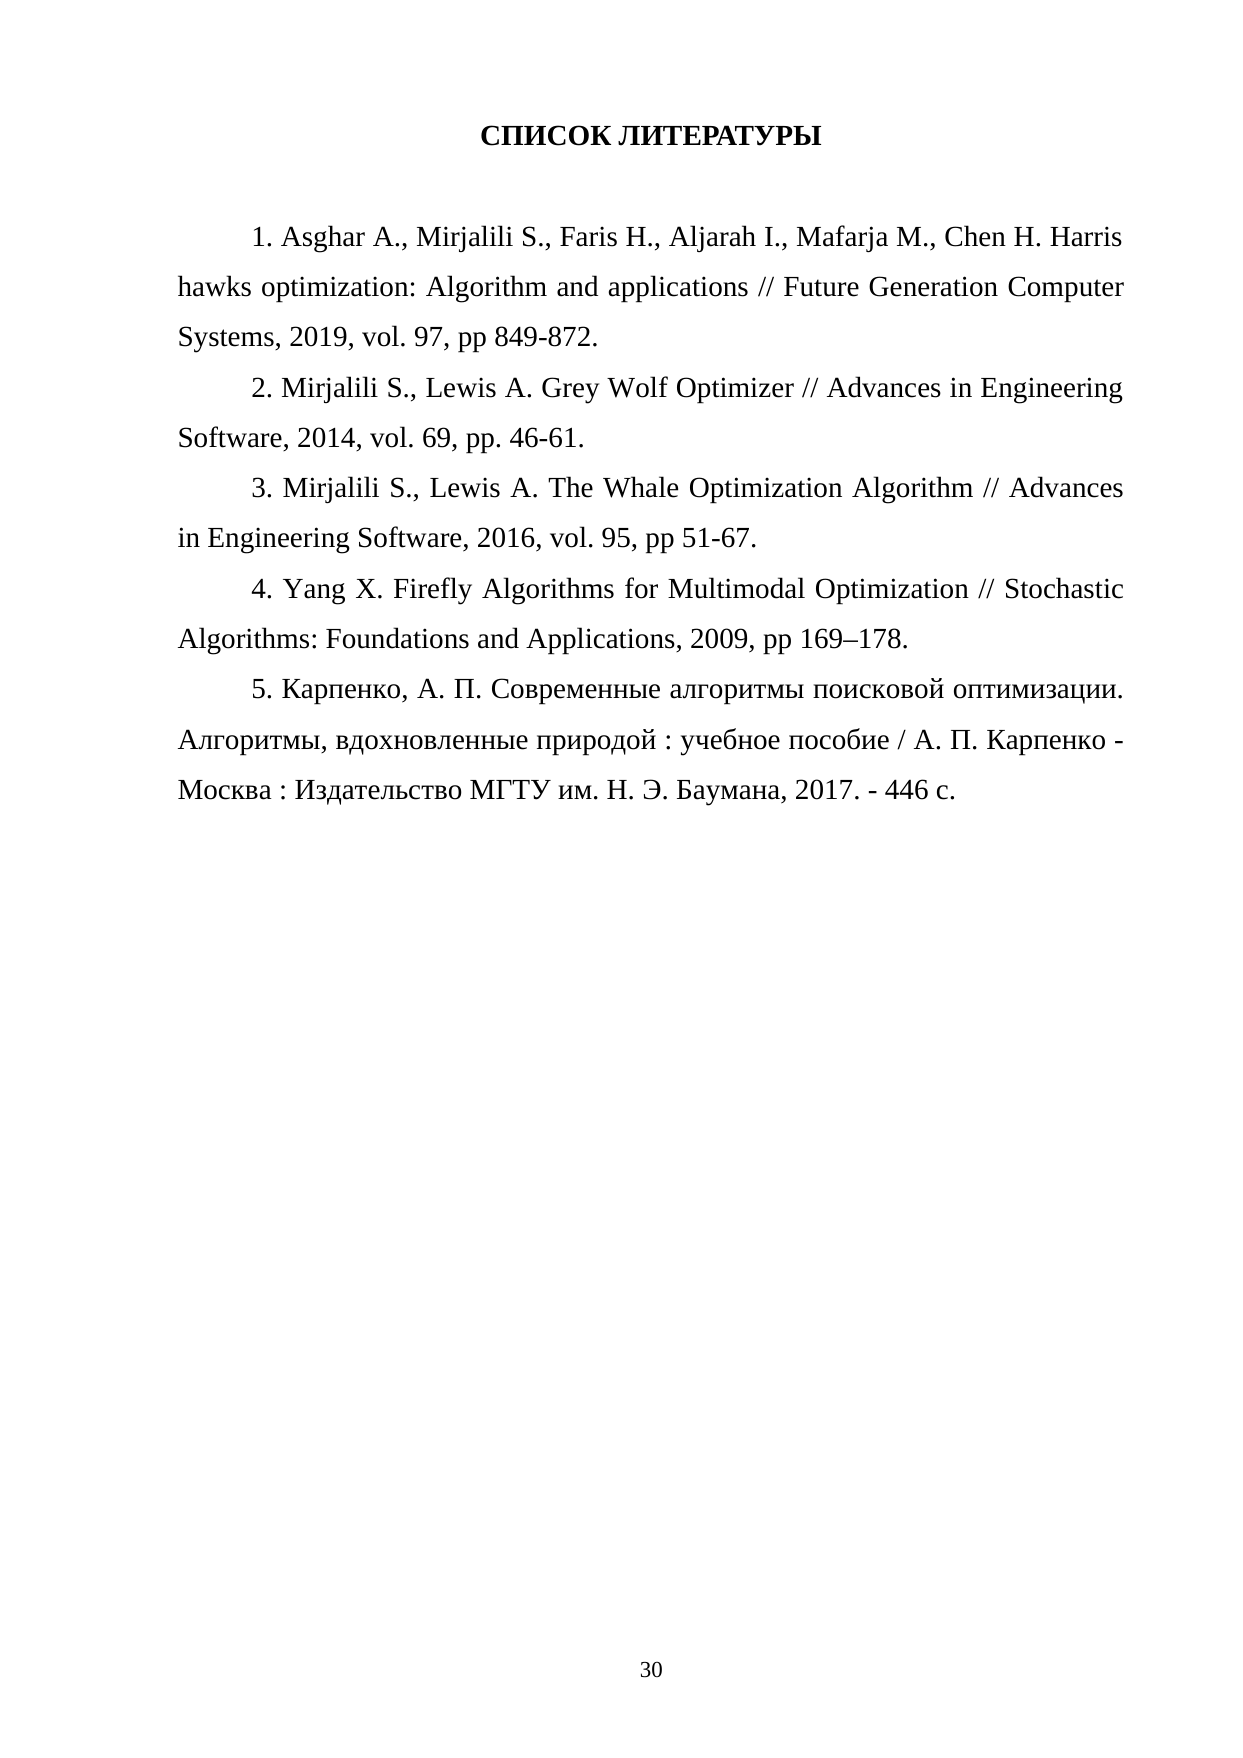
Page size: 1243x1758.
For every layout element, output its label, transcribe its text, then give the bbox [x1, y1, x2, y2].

text 1. Asghar A., Mirjalili S., Faris H., Aljarah I., Mafarja M., Chen H. Harris hawks optimization: Algorithm and applications // Future Generation Computer Systems, 2019, vol. 97, pp 849-872. [177, 219, 1124, 353]
text 3. Mirjalili S., Lewis A. The Whale Optimization Algorithm // Advances in Engineering Software, 2016, vol. 95, pp 51-67. [177, 470, 1124, 554]
text 2. Mirjalili S., Lewis A. Grey Wolf Optimizer // Advances in Engineering Software, 2014, vol. 69, pp. 46-61. [177, 370, 1124, 453]
subtitle СПИСОК ЛИТЕРАТУРЫ [177, 118, 1124, 152]
text 4. Yang X. Firefly Algorithms for Multimodal Optimization // Stochastic Algorithms: Foundations and Applications, 2009, pp 169–178. [177, 571, 1124, 655]
text 5. Карпенко, А. П. Современные алгоритмы поисковой оптимизации. Алгоритмы, вдохновленные природой : учебное пособие / А. П. Карпенко - Москва : Издательство МГТУ им. Н. Э. Баумана, 2017. - 446 с. [177, 672, 1124, 806]
